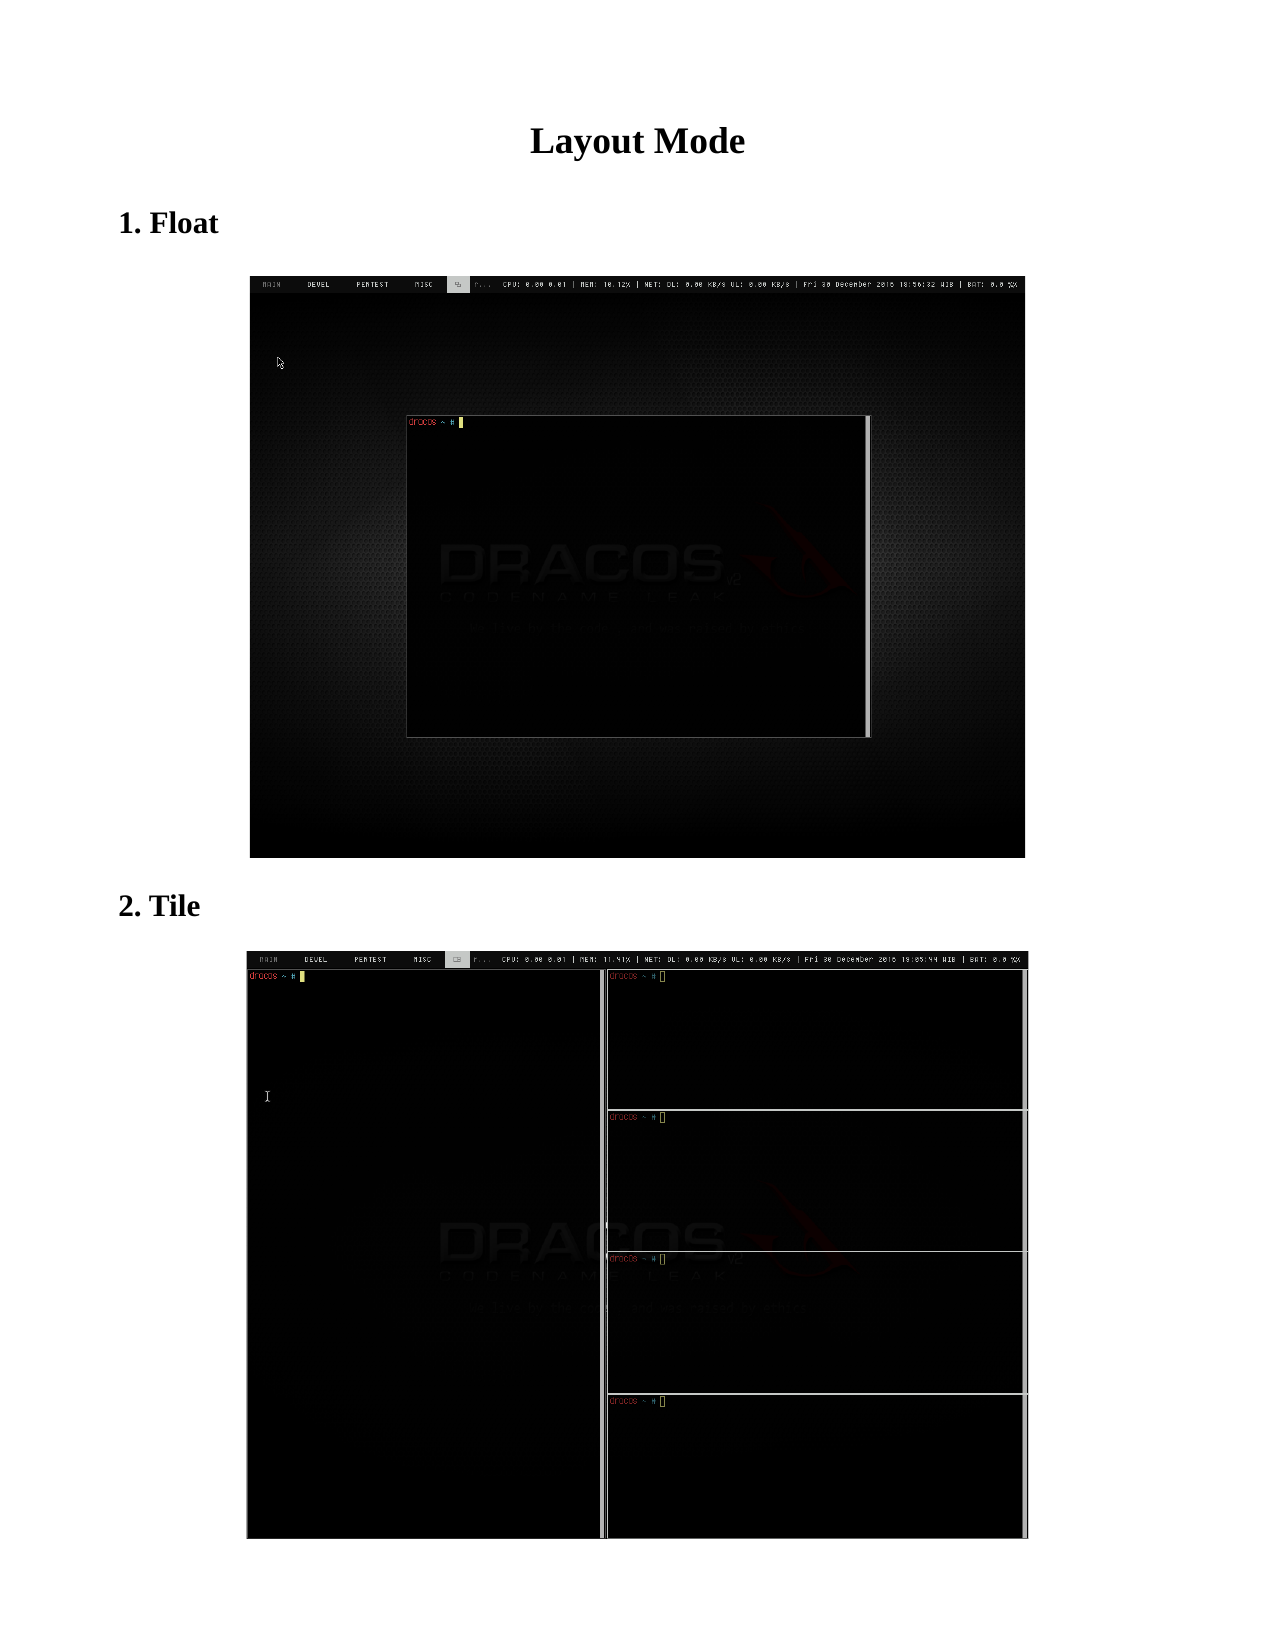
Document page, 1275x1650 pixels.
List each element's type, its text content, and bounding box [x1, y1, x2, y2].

picture [249, 276, 1026, 858]
text Layout Mode [118, 118, 1157, 161]
text 1. Float [118, 204, 1157, 240]
picture [246, 951, 1029, 1539]
text 2. Tile [118, 887, 1157, 923]
